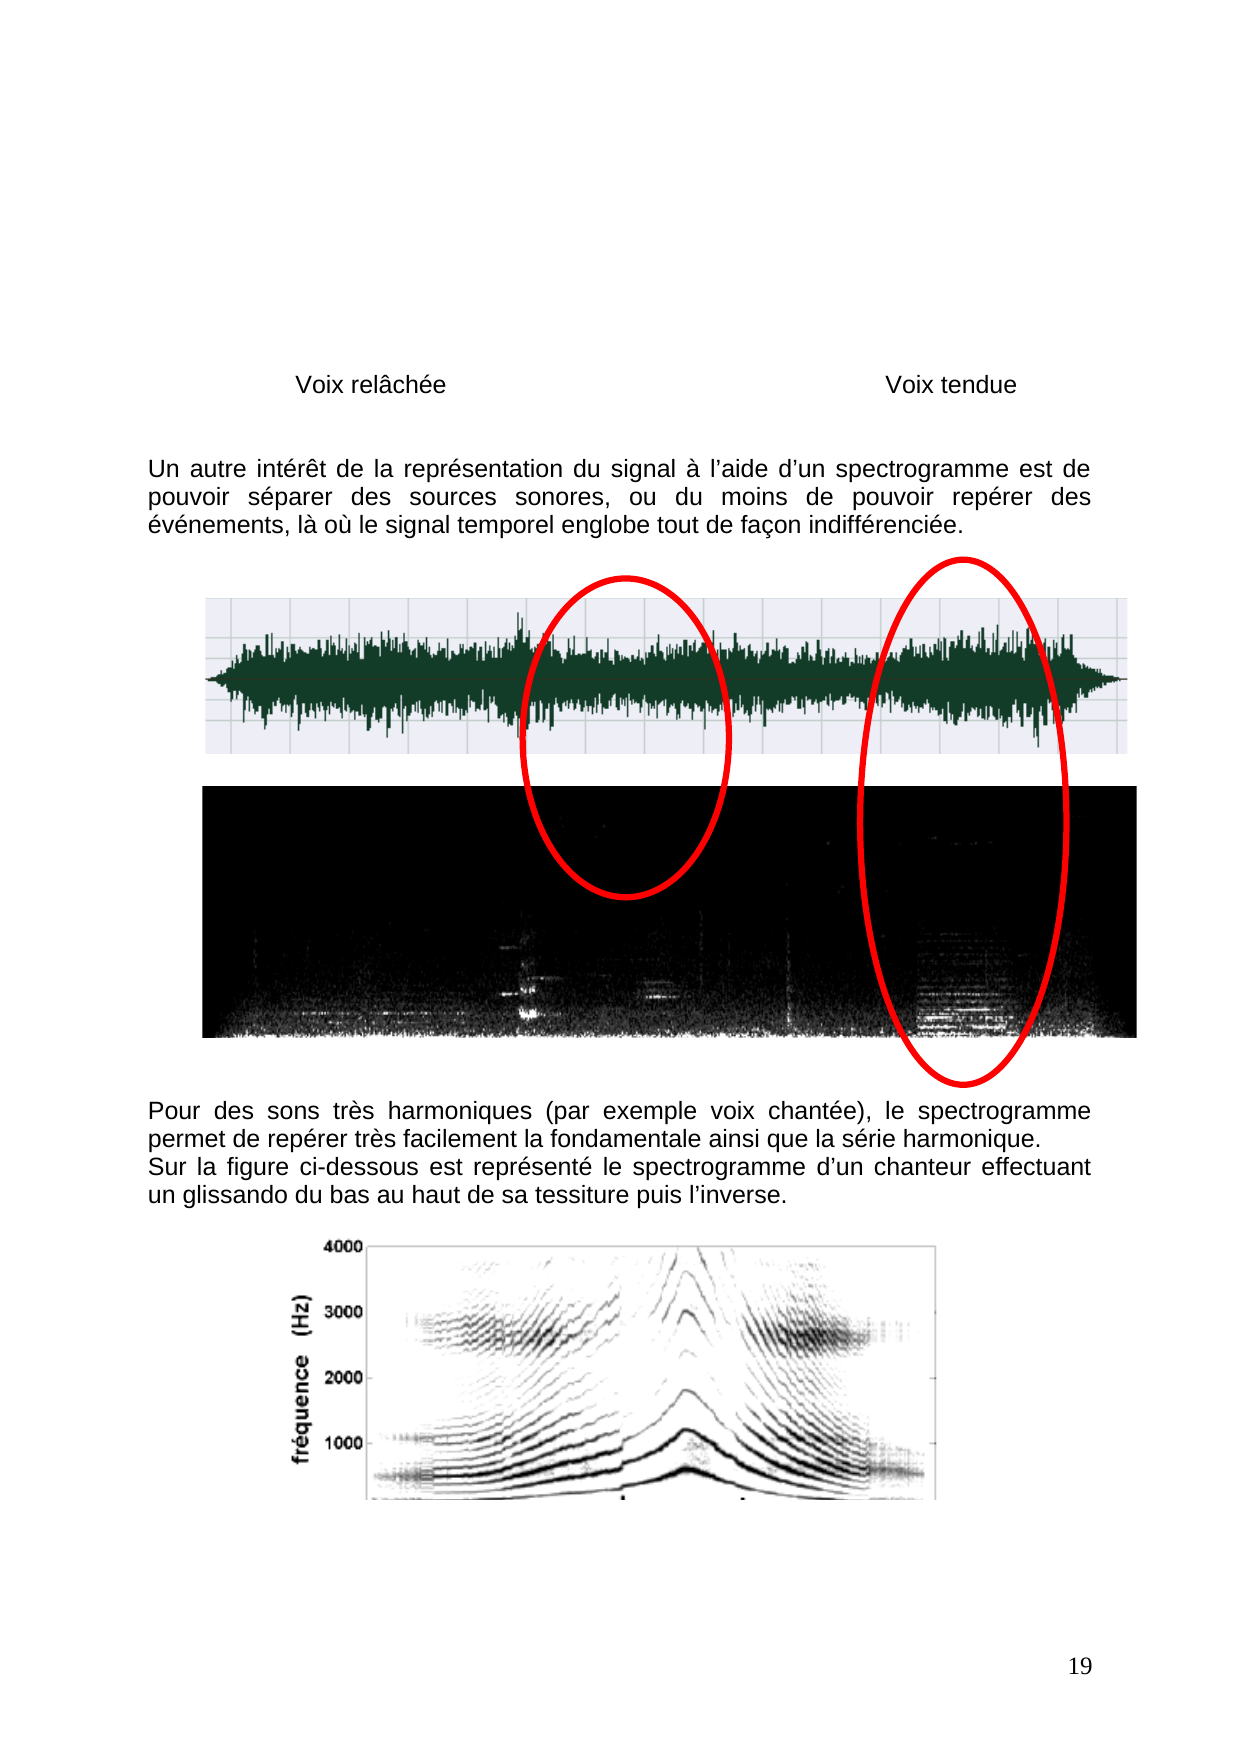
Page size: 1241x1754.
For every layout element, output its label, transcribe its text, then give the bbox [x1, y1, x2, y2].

text Un autre intérêt de la représentation du signal à l’aide d’un spectrogramme est de pouvoir séparer des sources sonores, ou du moins de pouvoir repérer des événements, là où le signal temporel englobe tout de façon indifférenciée. [148, 455, 1092, 538]
picture [682, 598, 905, 754]
picture [205, 598, 570, 754]
text Voix relâchée Voix tendue [221, 371, 1092, 399]
text Sur la figure ci-dessous est représenté le spectrogramme d’un chanteur effectuant un glissando du bas au haut de sa tessiture puis l’inverse. [148, 1153, 1092, 1208]
picture [1022, 598, 1128, 754]
text Pour des sons très harmoniques (par exemple voix chantée), le spectrogramme permet de repérer très facilement la fondamentale ainsi que la série harmonique. [148, 1097, 1092, 1153]
picture [867, 598, 1059, 754]
picture [526, 598, 725, 754]
